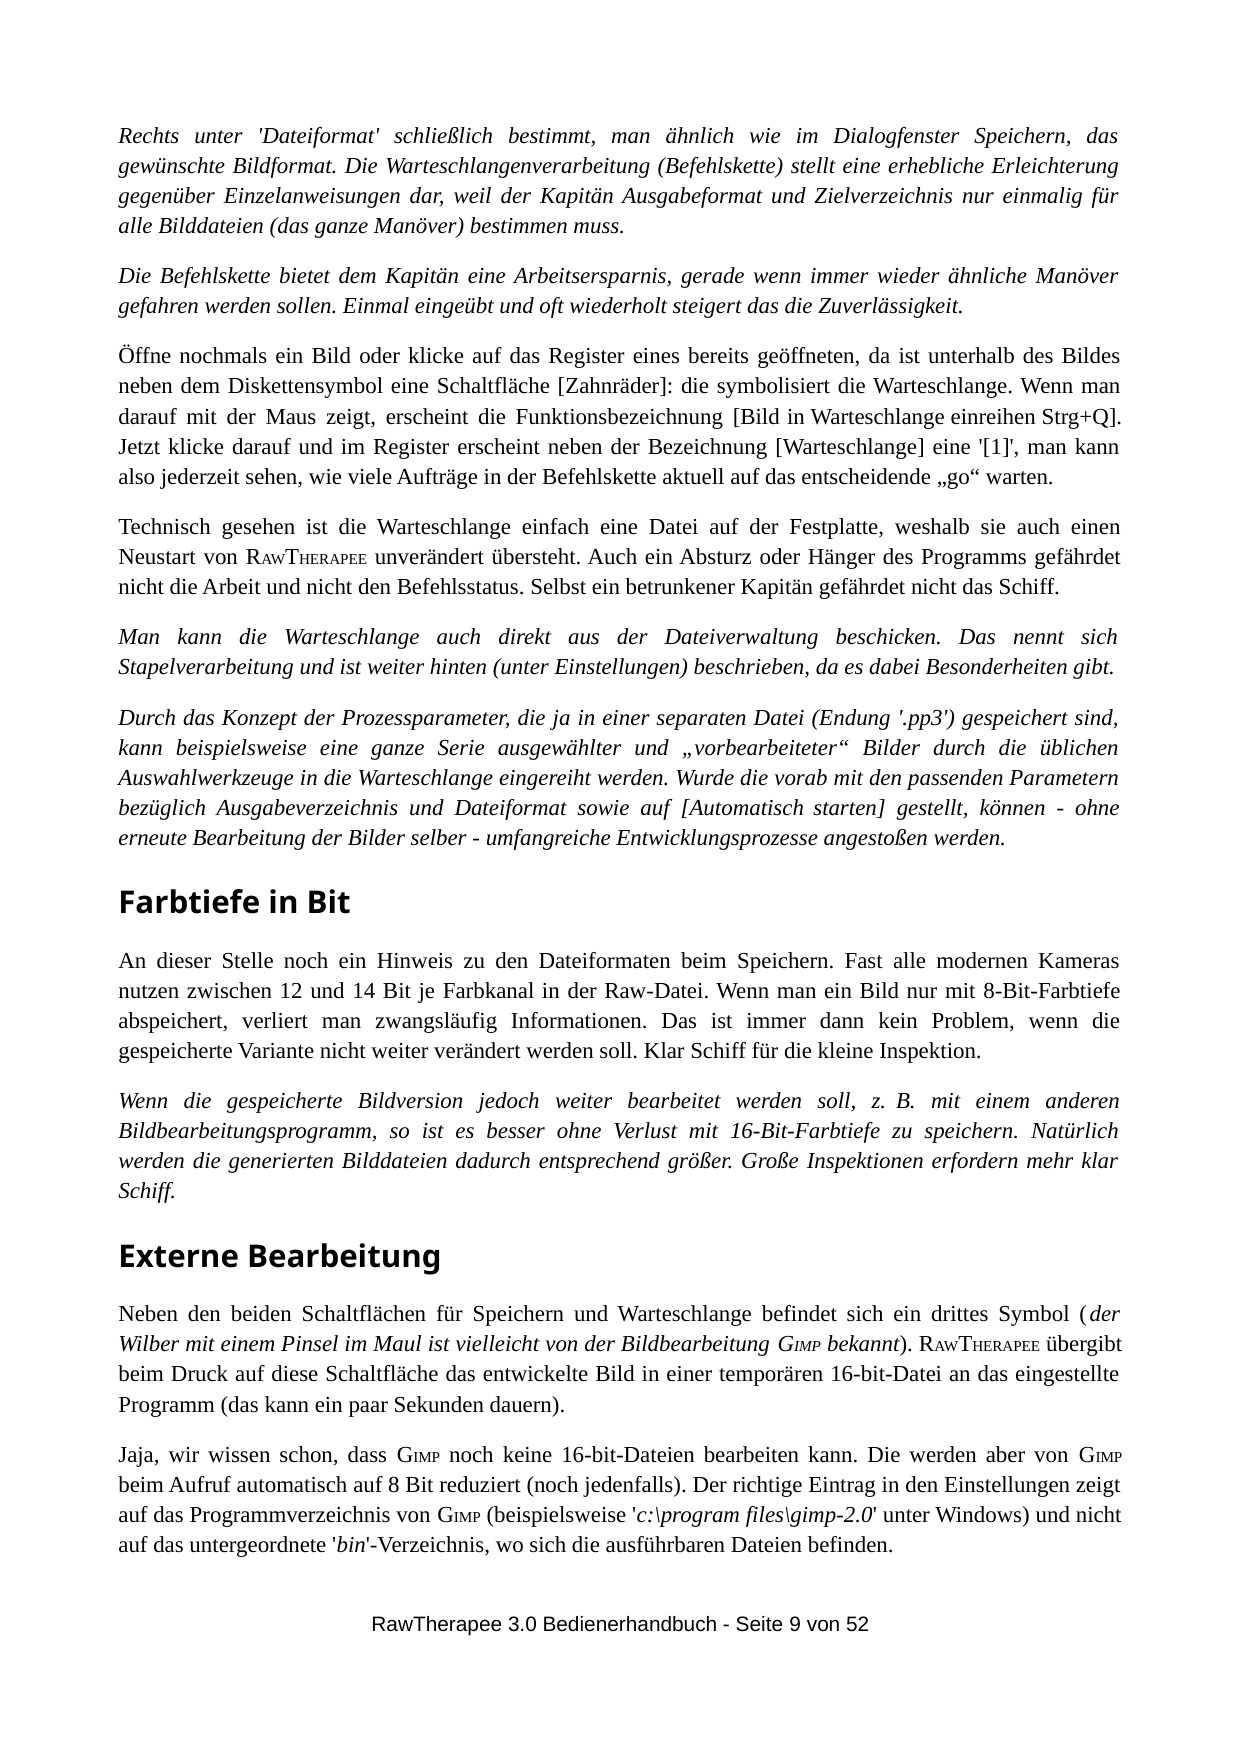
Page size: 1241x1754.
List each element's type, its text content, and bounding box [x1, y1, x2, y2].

text An dieser Stelle noch ein Hinweis zu den Dateiformaten beim Speichern. Fast alle modernen Kameras nutzen zwischen 12 und 14 Bit je Farbkanal in der Raw-Datei. Wenn man ein Bild nur mit 8-Bit-Farbtiefe abspeichert, verliert man zwangsläufig Informationen. Das ist immer dann kein Problem, wenn die gespeicherte Variante nicht weiter verändert werden soll. Klar Schiff für die kleine Inspektion. [118, 943, 1122, 1063]
text Durch das Konzept der Prozessparameter, die ja in einer separaten Datei (Endung '.pp3') gespeichert sind, kann beispielsweise eine ganze Serie ausgewählter und „vorbearbeiteter“ Bilder durch die üblichen Auswahlwerkzeuge in die Warteschlange eingereiht werden. Wurde die vorab mit den passenden Parametern bezüglich Ausgabeverzeichnis und Dateiformat sowie auf [Automatisch starten] gestellt, können - ohne erneute Bearbeitung der Bilder selber - umfangreiche Entwicklungsprozesse angestoßen werden. [118, 700, 1122, 850]
text Die Befehlskette bietet dem Kapitän eine Arbeitsersparnis, gerade wenn immer wieder ähnliche Manöver gefahren werden sollen. Einmal eingeübt und oft wiederholt steigert das die Zuverlässigkeit. [118, 258, 1122, 319]
text Wenn die gespeicherte Bildversion jedoch weiter bearbeitet werden soll, z. B. mit einem anderen Bildbearbeitungsprogramm, so ist es besser ohne Verlust mit 16-Bit-Farbtiefe zu speichern. Natürlich werden die generierten Bilddateien dadurch entsprechend größer. Große Inspektionen erfordern mehr klar Schiff. [118, 1083, 1122, 1204]
text Jaja, wir wissen schon, dass Gimp noch keine 16-bit-Dateien bearbeiten kann. Die werden aber von Gimp beim Aufruf automatisch auf 8 Bit reduziert (noch jedenfalls). Der richtige Eintrag in den Einstellungen zeigt auf das Programmverzeichnis von Gimp (beispielsweise 'c:\program files\gimp-2.0' unter Windows) und nicht auf das untergeordnete 'bin'-Verzeichnis, wo sich die ausführbaren Dateien befinden. [118, 1437, 1122, 1557]
text Neben den beiden Schaltflächen für Speichern und Warteschlange befindet sich ein drittes Symbol (der Wilber mit einem Pinsel im Maul ist vielleicht von der Bildbearbeitung Gimp bekannt). RawTherapee übergibt beim Druck auf diese Schaltfläche das entwickelte Bild in einer temporären 16-bit-Datei an das eingestellte Programm (das kann ein paar Sekunden dauern). [118, 1297, 1122, 1417]
text Rechts unter 'Dateiformat' schließlich bestimmt, man ähnlich wie im Dialogfenster Speichern, das gewünschte Bildformat. Die Warteschlangenverarbeitung (Befehlskette) stellt eine erhebliche Erleichterung gegenüber Einzelanweisungen dar, weil der Kapitän Ausgabeformat und Zielverzeichnis nur einmalig für alle Bilddateien (das ganze Manöver) bestimmen muss. [118, 118, 1122, 238]
subtitle Externe Bearbeitung [118, 1234, 1122, 1277]
text Man kann die Warteschlange auch direkt aus der Dateiverwaltung beschicken. Das nennt sich Stapelverarbeitung und ist weiter hinten (unter Einstellungen) beschrieben, da es dabei Besonderheiten gibt. [118, 619, 1122, 680]
subtitle Farbtiefe in Bit [118, 880, 1122, 923]
text Technisch gesehen ist die Warteschlange einfach eine Datei auf der Festplatte, weshalb sie auch einen Neustart von RawTherapee unverändert übersteht. Auch ein Absturz oder Hänger des Programms gefährdet nicht die Arbeit und nicht den Befehlsstatus. Selbst ein betrunkener Kapitän gefährdet nicht das Schiff. [118, 509, 1122, 599]
text Öffne nochmals ein Bild oder klicke auf das Register eines bereits geöffneten, da ist unterhalb des Bildes neben dem Diskettensymbol eine Schaltfläche [Zahnräder]: die symbolisiert die Warteschlange. Wenn man darauf mit der Maus zeigt, erscheint die Funktionsbezeichnung [Bild in Warteschlange einreihen Strg+Q]. Jetzt klicke darauf und im Register erscheint neben der Bezeichnung [Warteschlange] eine '[1]', man kann also jederzeit sehen, wie viele Aufträge in der Befehlskette aktuell auf das entscheidende „go“ warten. [118, 339, 1122, 489]
